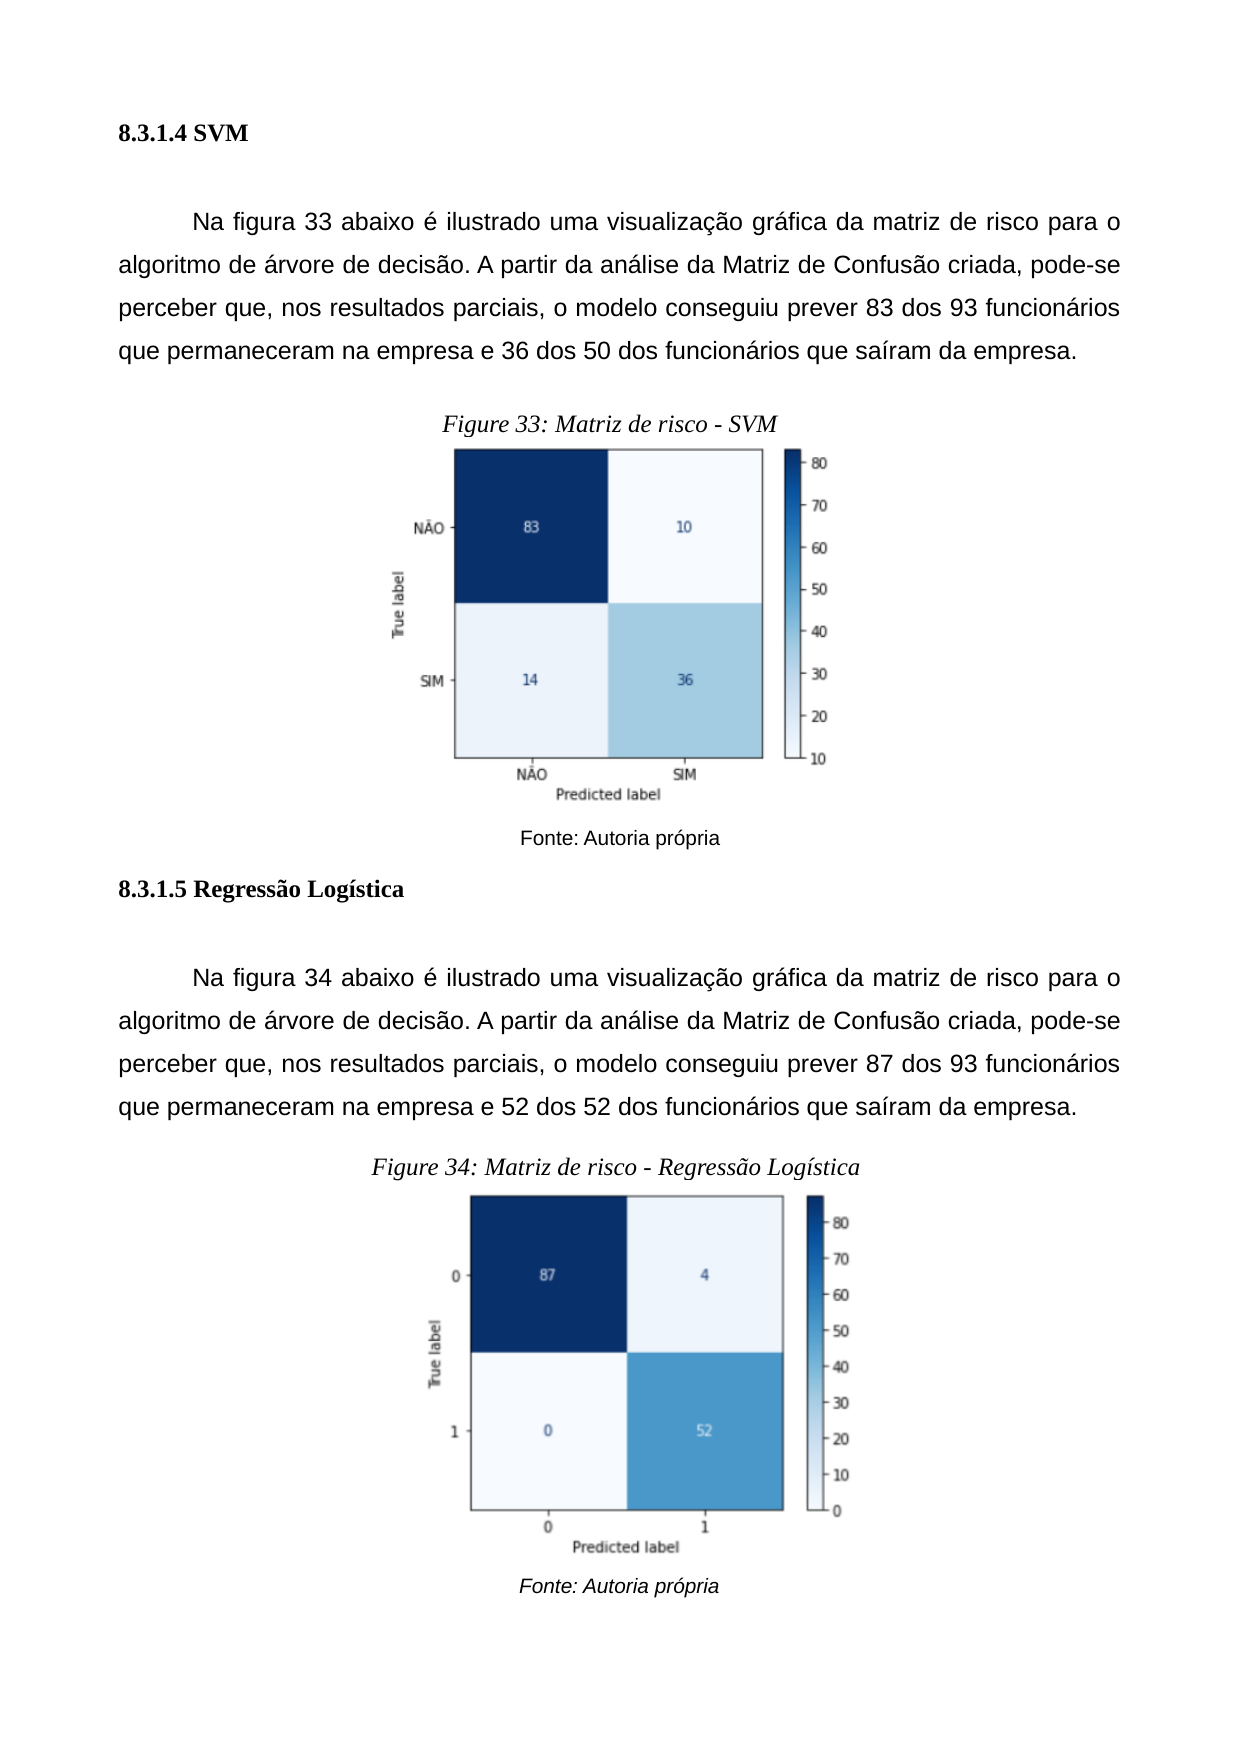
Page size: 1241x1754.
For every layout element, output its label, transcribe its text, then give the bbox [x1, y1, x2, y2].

picture [419, 1180, 853, 1562]
text Fonte: Autoria própria [118, 379, 1122, 849]
text Fonte: Autoria própria [118, 1135, 1122, 1597]
text Figure 33: Matriz de risco - SVM [388, 409, 834, 437]
text Figure 34: Matriz de risco - Regressão Logística [371, 1152, 900, 1181]
picture [387, 437, 834, 807]
subtitle 8.3.1.4 SVM [118, 118, 1122, 147]
subtitle 8.3.1.5 Regressão Logística [118, 874, 1122, 903]
text Na figura 33 abaixo é ilustrado uma visualização gráfica da matriz de risco para o algoritmo de árvore de decisão. A partir da análise da Matriz de Confusão criada, pode-se perceber que, nos resultados parciais, o modelo conseguiu prever 83 dos 93 funcionários que permaneceram na empresa e 36 dos 50 dos funcionários que saíram da empresa. [118, 207, 1122, 365]
text Na figura 34 abaixo é ilustrado uma visualização gráfica da matriz de risco para o algoritmo de árvore de decisão. A partir da análise da Matriz de Confusão criada, pode-se perceber que, nos resultados parciais, o modelo conseguiu prever 87 dos 93 funcionários que permaneceram na empresa e 52 dos 52 dos funcionários que saíram da empresa. [118, 963, 1122, 1121]
